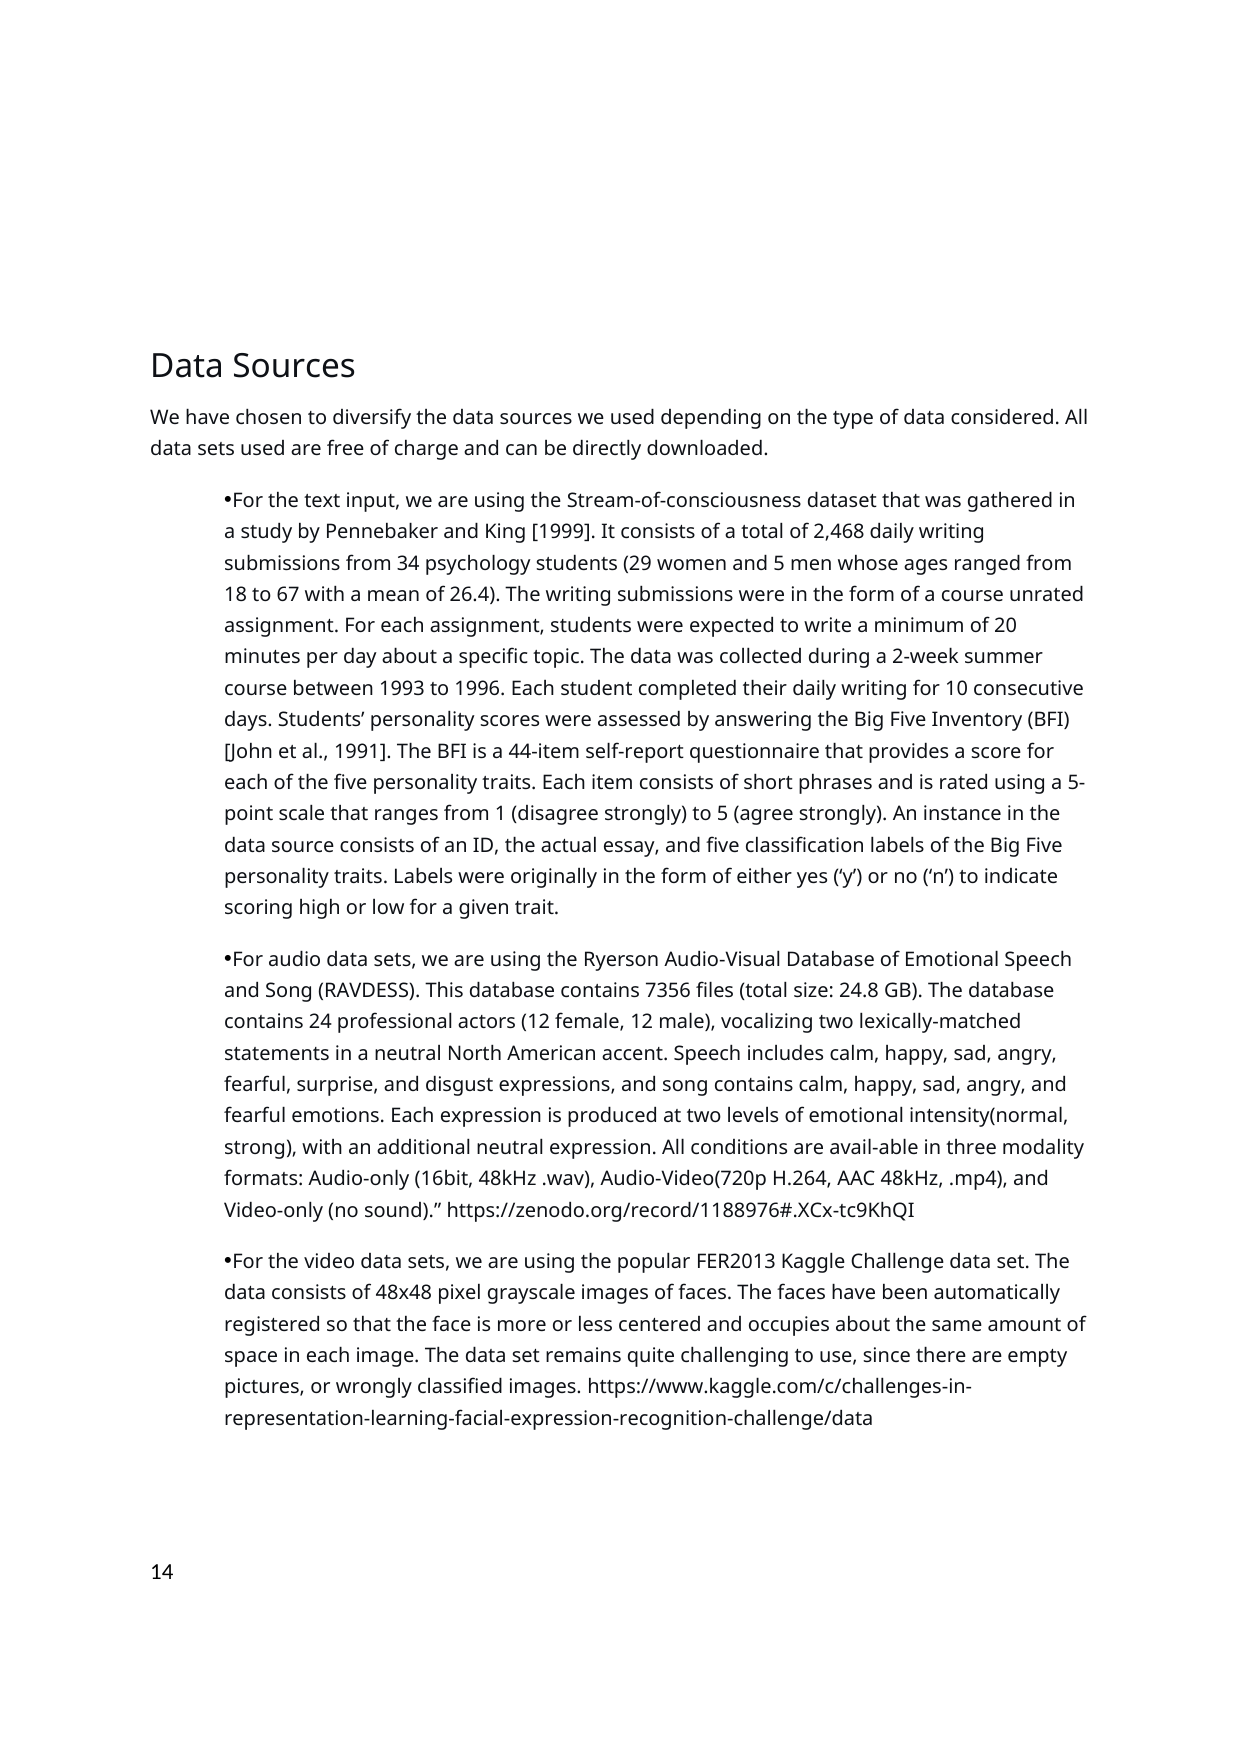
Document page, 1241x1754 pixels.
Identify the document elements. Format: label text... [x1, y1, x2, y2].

list For the text input, we are using the Stream-of-consciousness dataset that was gathered in a study by Pennebaker and King [1999]. It consists of a total of 2,468 daily writing submissions from 34 psychology students (29 women and 5 men whose ages ranged from 18 to 67 with a mean of 26.4). The writing submissions were in the form of a course unrated assignment. For each assignment, students were expected to write a minimum of 20 minutes per day about a specific topic. The data was collected during a 2-week summer course between 1993 to 1996. Each student completed their daily writing for 10 consecutive days. Students’ personality scores were assessed by answering the Big Five Inventory (BFI) [John et al., 1991]. The BFI is a 44-item self-report questionnaire that provides a score for each of the five personality traits. Each item consists of short phrases and is rated using a 5-point scale that ranges from 1 (disagree strongly) to 5 (agree strongly). An instance in the data source consists of an ID, the actual essay, and five classification labels of the Big Five personality traits. Labels were originally in the form of either yes (‘y’) or no (‘n’) to indicate scoring high or low for a given trait. [150, 486, 1090, 921]
list For audio data sets, we are using the Ryerson Audio-Visual Database of Emotional Speech and Song (RAVDESS). This database contains 7356 files (total size: 24.8 GB). The database contains 24 professional actors (12 female, 12 male), vocalizing two lexically-matched statements in a neutral North American accent. Speech includes calm, happy, sad, angry, fearful, surprise, and disgust expressions, and song contains calm, happy, sad, angry, and fearful emotions. Each expression is produced at two levels of emotional intensity(normal, strong), with an additional neutral expression. All conditions are avail-able in three modality formats: Audio-only (16bit, 48kHz .wav), Audio-Video(720p H.264, AAC 48kHz, .mp4), and Video-only (no sound).” https://zenodo.org/record/1188976#.XCx-tc9KhQI [150, 945, 1090, 1223]
text We have chosen to diversify the data sources we used depending on the type of data considered. All data sets used are free of charge and can be directly downloaded. [150, 403, 1090, 462]
list For the video data sets, we are using the popular FER2013 Kaggle Challenge data set. The data consists of 48x48 pixel grayscale images of faces. The faces have been automatically registered so that the face is more or less centered and occupies about the same amount of space in each image. The data set remains quite challenging to use, since there are empty pictures, or wrongly classified images. https://www.kaggle.com/c/challenges-in-representation-learning-facial-expression-recognition-challenge/data [150, 1247, 1090, 1431]
subtitle Data Sources [150, 342, 1090, 387]
